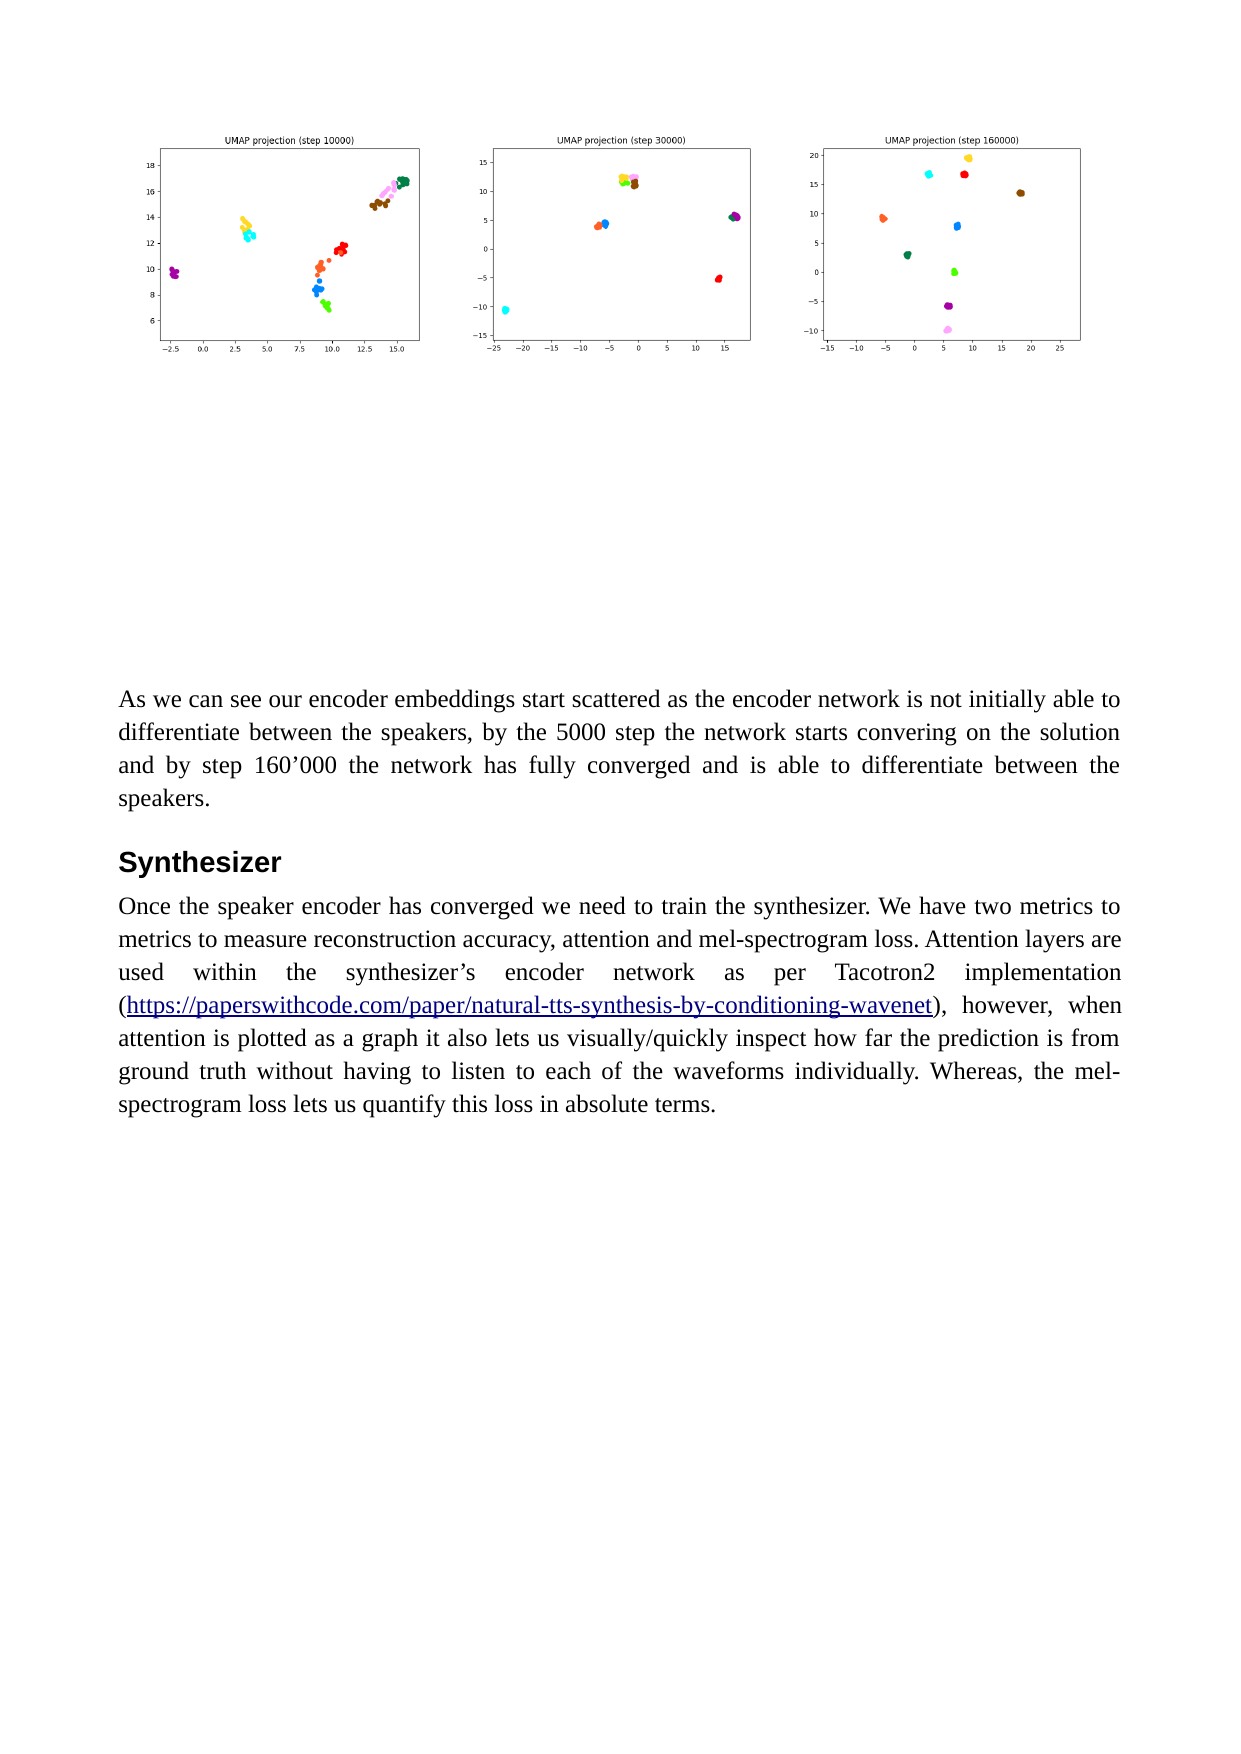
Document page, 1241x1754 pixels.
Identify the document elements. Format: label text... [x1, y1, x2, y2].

text Once the speaker encoder has converged we need to train the synthesizer. We have two metrics to metrics to measure reconstruction accuracy, attention and mel-spectrogram loss. Attention layers are used within the synthesizer’s encoder network as per Tacotron2 implementation (https://paperswithcode.com/paper/natural-tts-synthesis-by-conditioning-wavenet), however, when attention is plotted as a graph it also lets us visually/quickly inspect how far the prediction is from ground truth without having to listen to each of the waveforms individually. Whereas, the mel-spectrogram loss lets us quantify this loss in absolute terms. [118, 891, 1122, 1118]
text As we can see our encoder embeddings start scattered as the encoder network is not initially able to differentiate between the speakers, by the 5000 step the network starts convering on the solution and by step 160’000 the network has fully converged and is able to differentiate between the speakers. [118, 684, 1122, 812]
picture [118, 118, 1113, 368]
subtitle Synthesizer [118, 845, 1122, 879]
